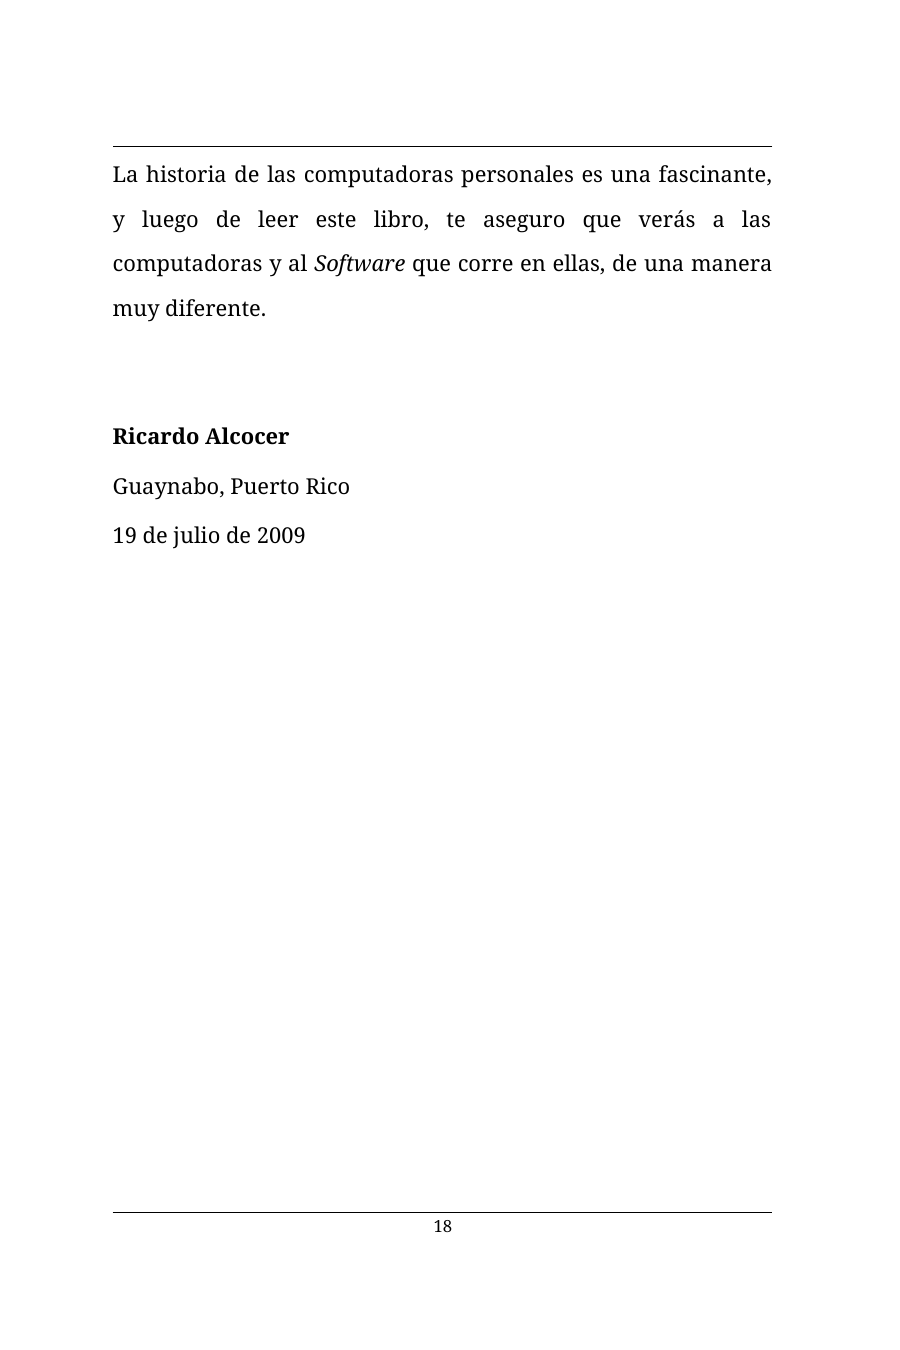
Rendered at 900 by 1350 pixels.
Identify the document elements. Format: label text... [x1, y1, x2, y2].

text 19 de julio de 2009 [112, 520, 772, 550]
text La historia de las computadoras personales es una fascinante, y luego de leer este libro, te aseguro que verás a las computadoras y al Software que corre en ellas, de una manera muy diferente. [112, 159, 772, 323]
text Guaynabo, Puerto Rico [112, 471, 772, 500]
text Ricardo Alcocer [112, 421, 772, 451]
